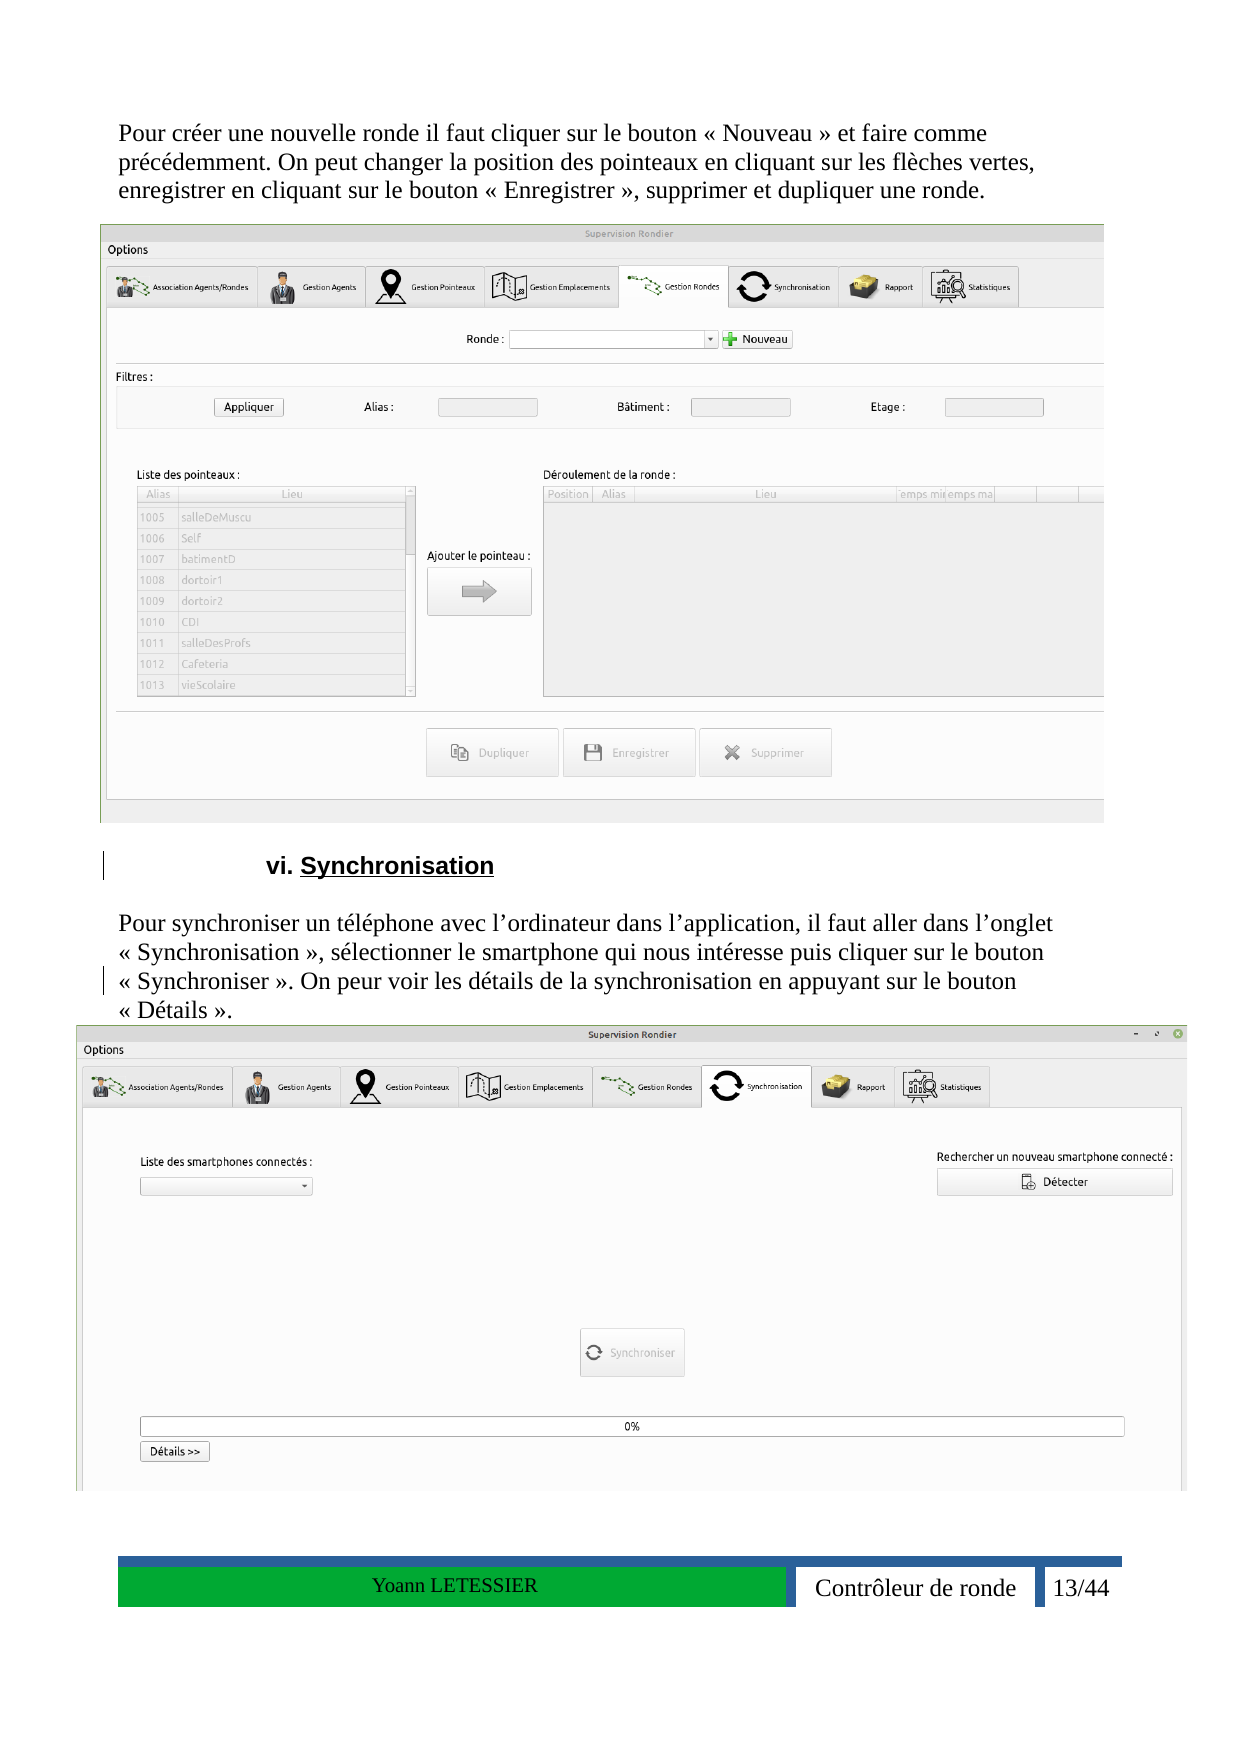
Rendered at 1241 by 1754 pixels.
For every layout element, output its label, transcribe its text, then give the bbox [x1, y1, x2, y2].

text Pour créer une nouvelle ronde il faut cliquer sur le bouton « Nouveau » et faire comme précédemment. On peut changer la position des pointeaux en cliquant sur les flèches vertes, enregistrer en cliquant sur le bouton « Enregistrer », supprimer et dupliquer une ronde. [118, 118, 1122, 204]
picture [76, 1025, 1188, 1491]
subtitle Synchronisation [266, 851, 1122, 880]
picture [100, 224, 1104, 823]
text Pour synchroniser un téléphone avec l’ordinateur dans l’application, il faut aller dans l’onglet « Synchronisation », sélectionner le smartphone qui nous intéresse puis cliquer sur le bouton « Synchroniser ». On peur voir les détails de la synchronisation en appuyant sur le bouton « Détails ». [118, 908, 1122, 1023]
